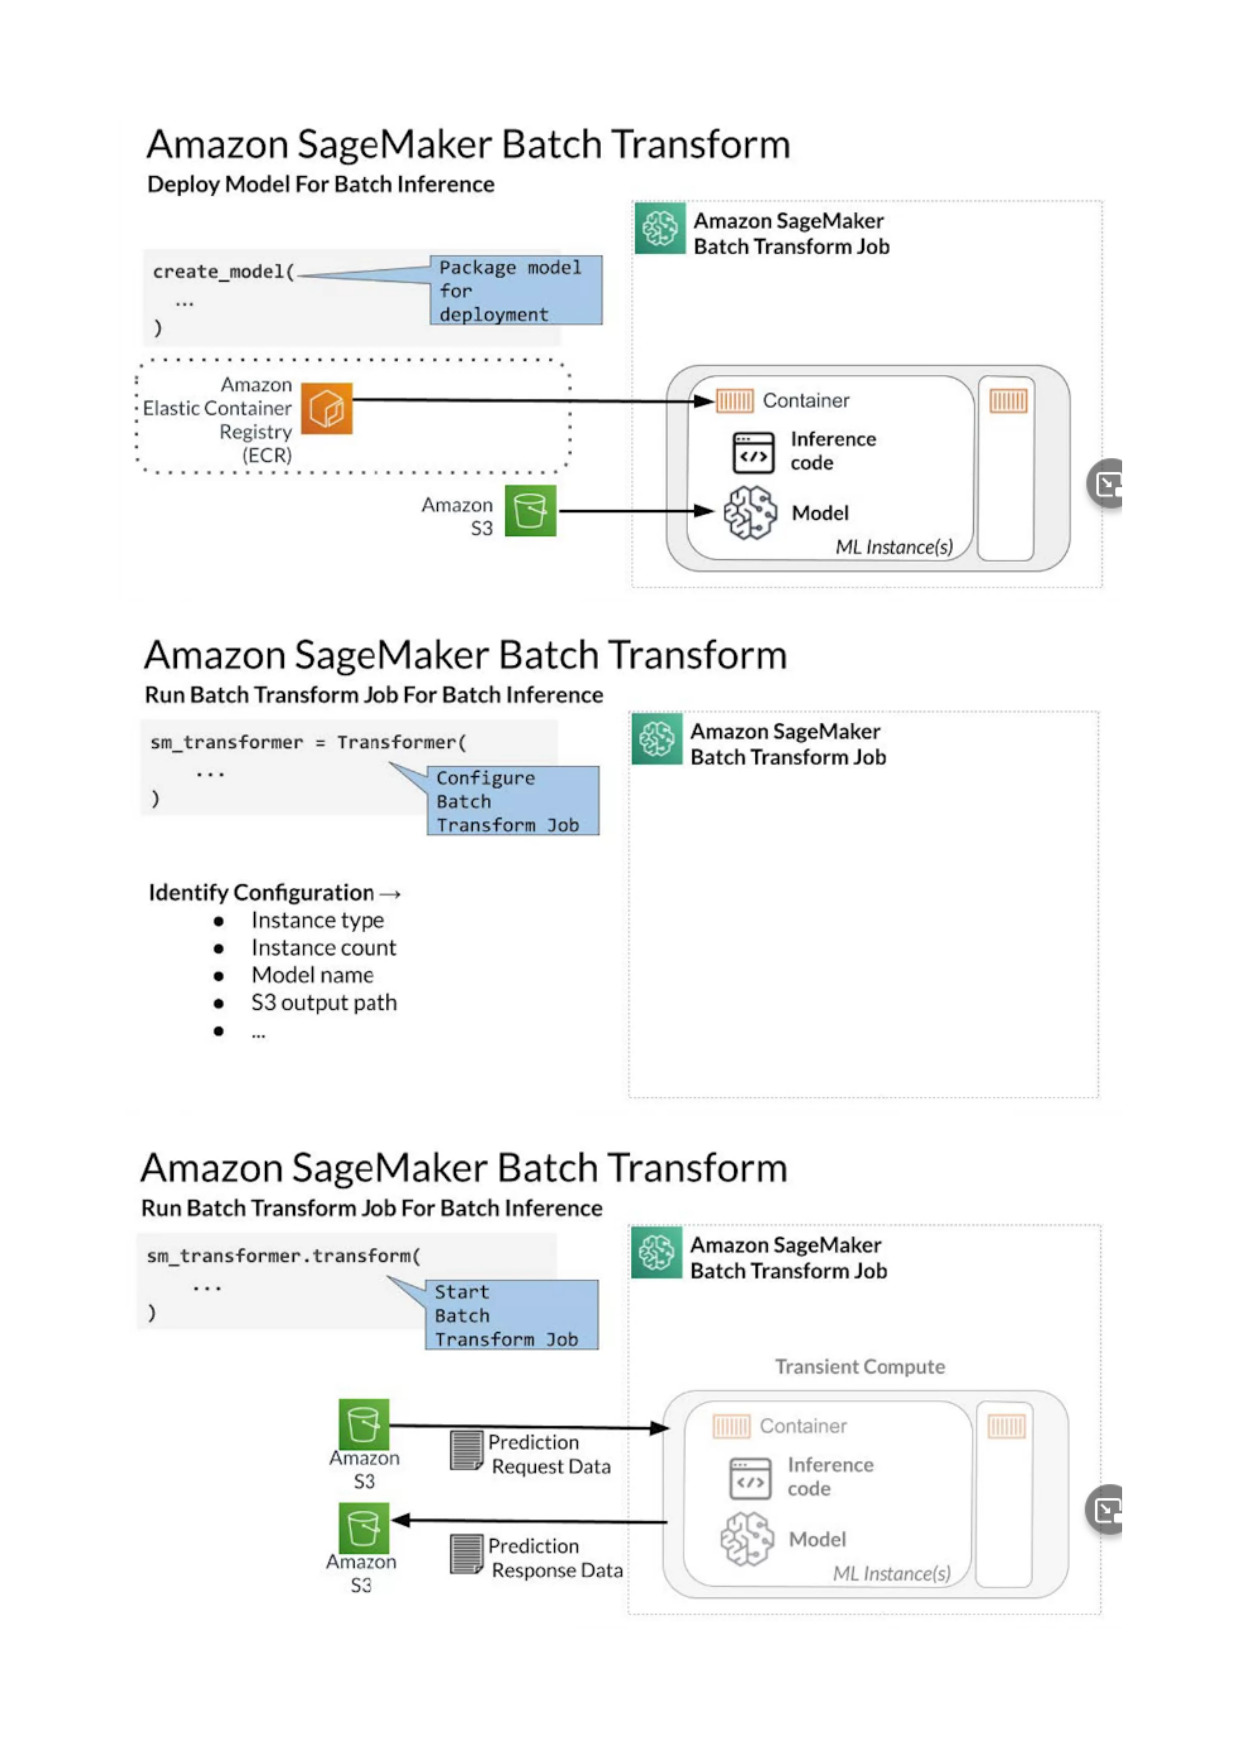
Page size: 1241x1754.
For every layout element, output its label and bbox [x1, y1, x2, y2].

picture [118, 118, 1123, 602]
picture [118, 630, 1123, 1116]
picture [118, 1144, 1123, 1629]
